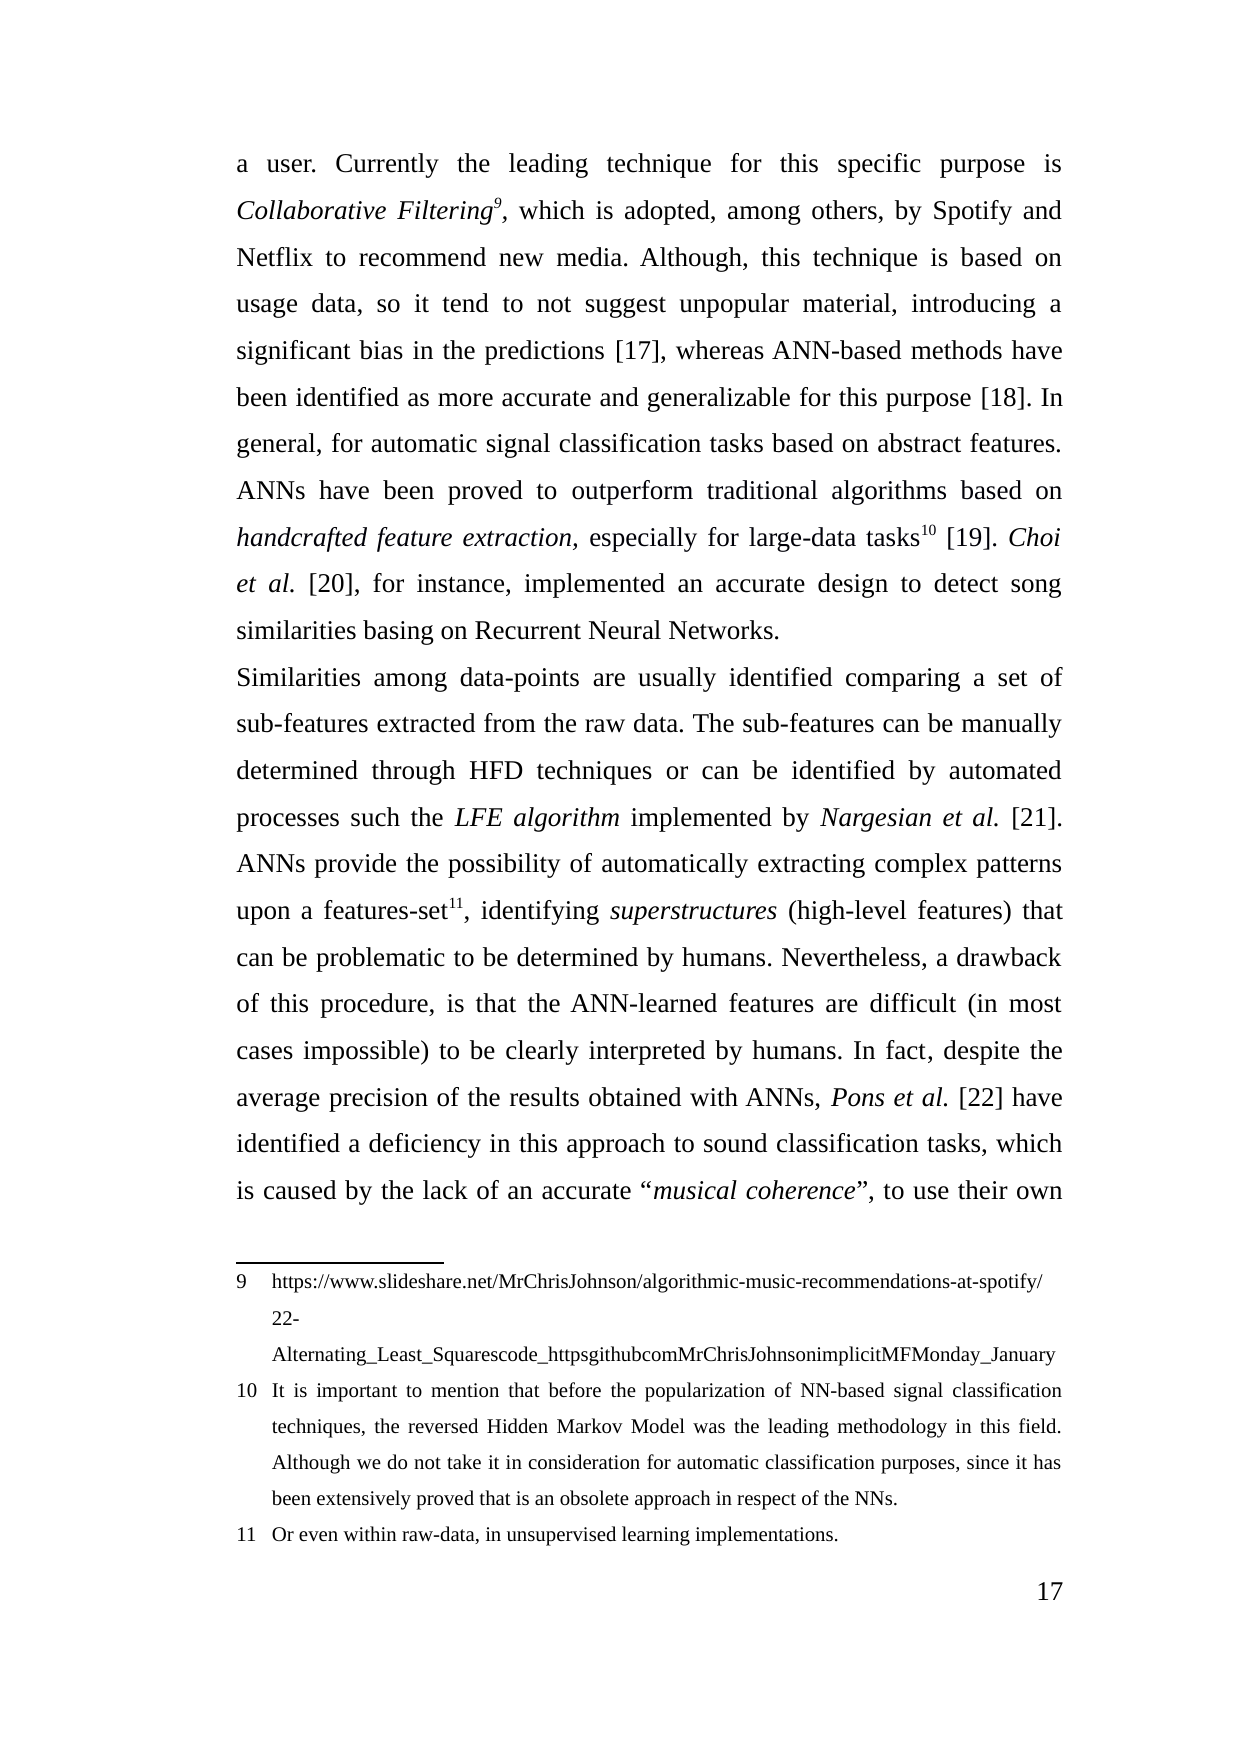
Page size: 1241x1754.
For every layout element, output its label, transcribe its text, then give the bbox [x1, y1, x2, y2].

text Or even within raw-data, in unsupervised learning implementations. [236, 1522, 1063, 1546]
text a user. Currently the leading technique for this specific purpose is Collaborative Filtering, which is adopted, among others, by Spotify and Netflix to recommend new media. Although, this technique is based on usage data, so it tend to not suggest unpopular material, introducing a significant bias in the predictions [17], whereas ANN-based methods have been identified as more accurate and generalizable for this purpose [18]. In general, for automatic signal classification tasks based on abstract features. ANNs have been proved to outperform traditional algorithms based on handcrafted feature extraction, especially for large-data tasks [19]. Choi et al. [20], for instance, implemented an accurate design to detect song similarities basing on Recurrent Neural Networks. [236, 148, 1063, 645]
text Similarities among data-points are usually identified comparing a set of sub-features extracted from the raw data. The sub-features can be manually determined through HFD techniques or can be identified by automated processes such the LFE algorithm implemented by Nargesian et al. [21]. ANNs provide the possibility of automatically extracting complex patterns upon a features-set, identifying superstructures (high-level features) that can be problematic to be determined by humans. Nevertheless, a drawback of this procedure, is that the ANN-learned features are difficult (in most cases impossible) to be clearly interpreted by humans. In fact, despite the average precision of the results obtained with ANNs, Pons et al. [22] have identified a deficiency in this approach to sound classification tasks, which is caused by the lack of an accurate “musical coherence”, to use their own [236, 661, 1063, 1205]
text https://www.slideshare.net/MrChrisJohnson/algorithmic-music-recommendations-at-spotify/22-Alternating_Least_Squarescode_httpsgithubcomMrChrisJohnsonimplicitMFMonday_January [236, 1269, 1063, 1366]
text It is important to mention that before the popularization of NN-based signal classification techniques, the reversed Hidden Markov Model was the leading methodology in this field. Although we do not take it in consideration for automatic classification purposes, since it has been extensively proved that is an obsolete approach in respect of the NNs. [236, 1377, 1063, 1510]
